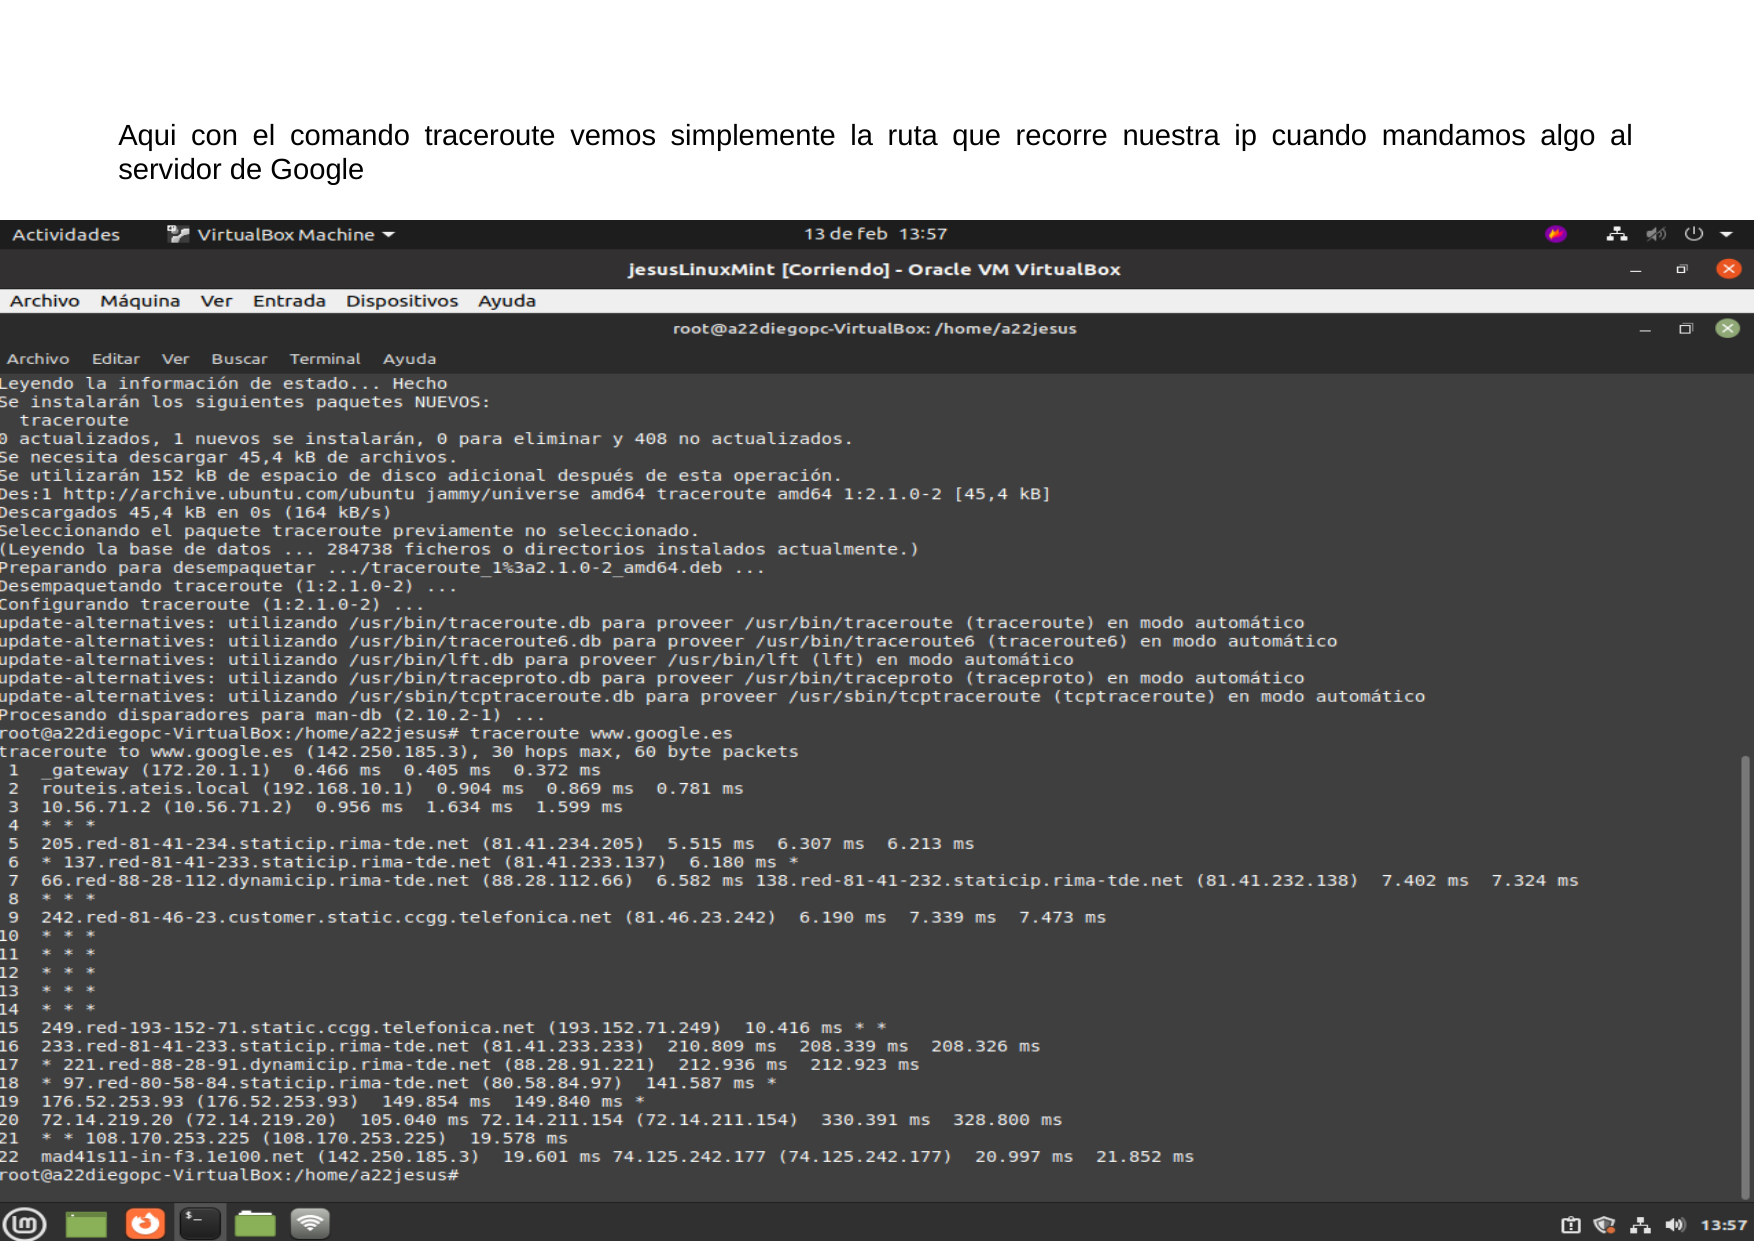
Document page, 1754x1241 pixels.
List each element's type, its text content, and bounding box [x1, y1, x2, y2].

picture [0, 220, 1754, 1241]
text Aqui con el comando traceroute vemos simplemente la ruta que recorre nuestra ip cuando mandamos algo al servidor de Google [118, 118, 1636, 185]
